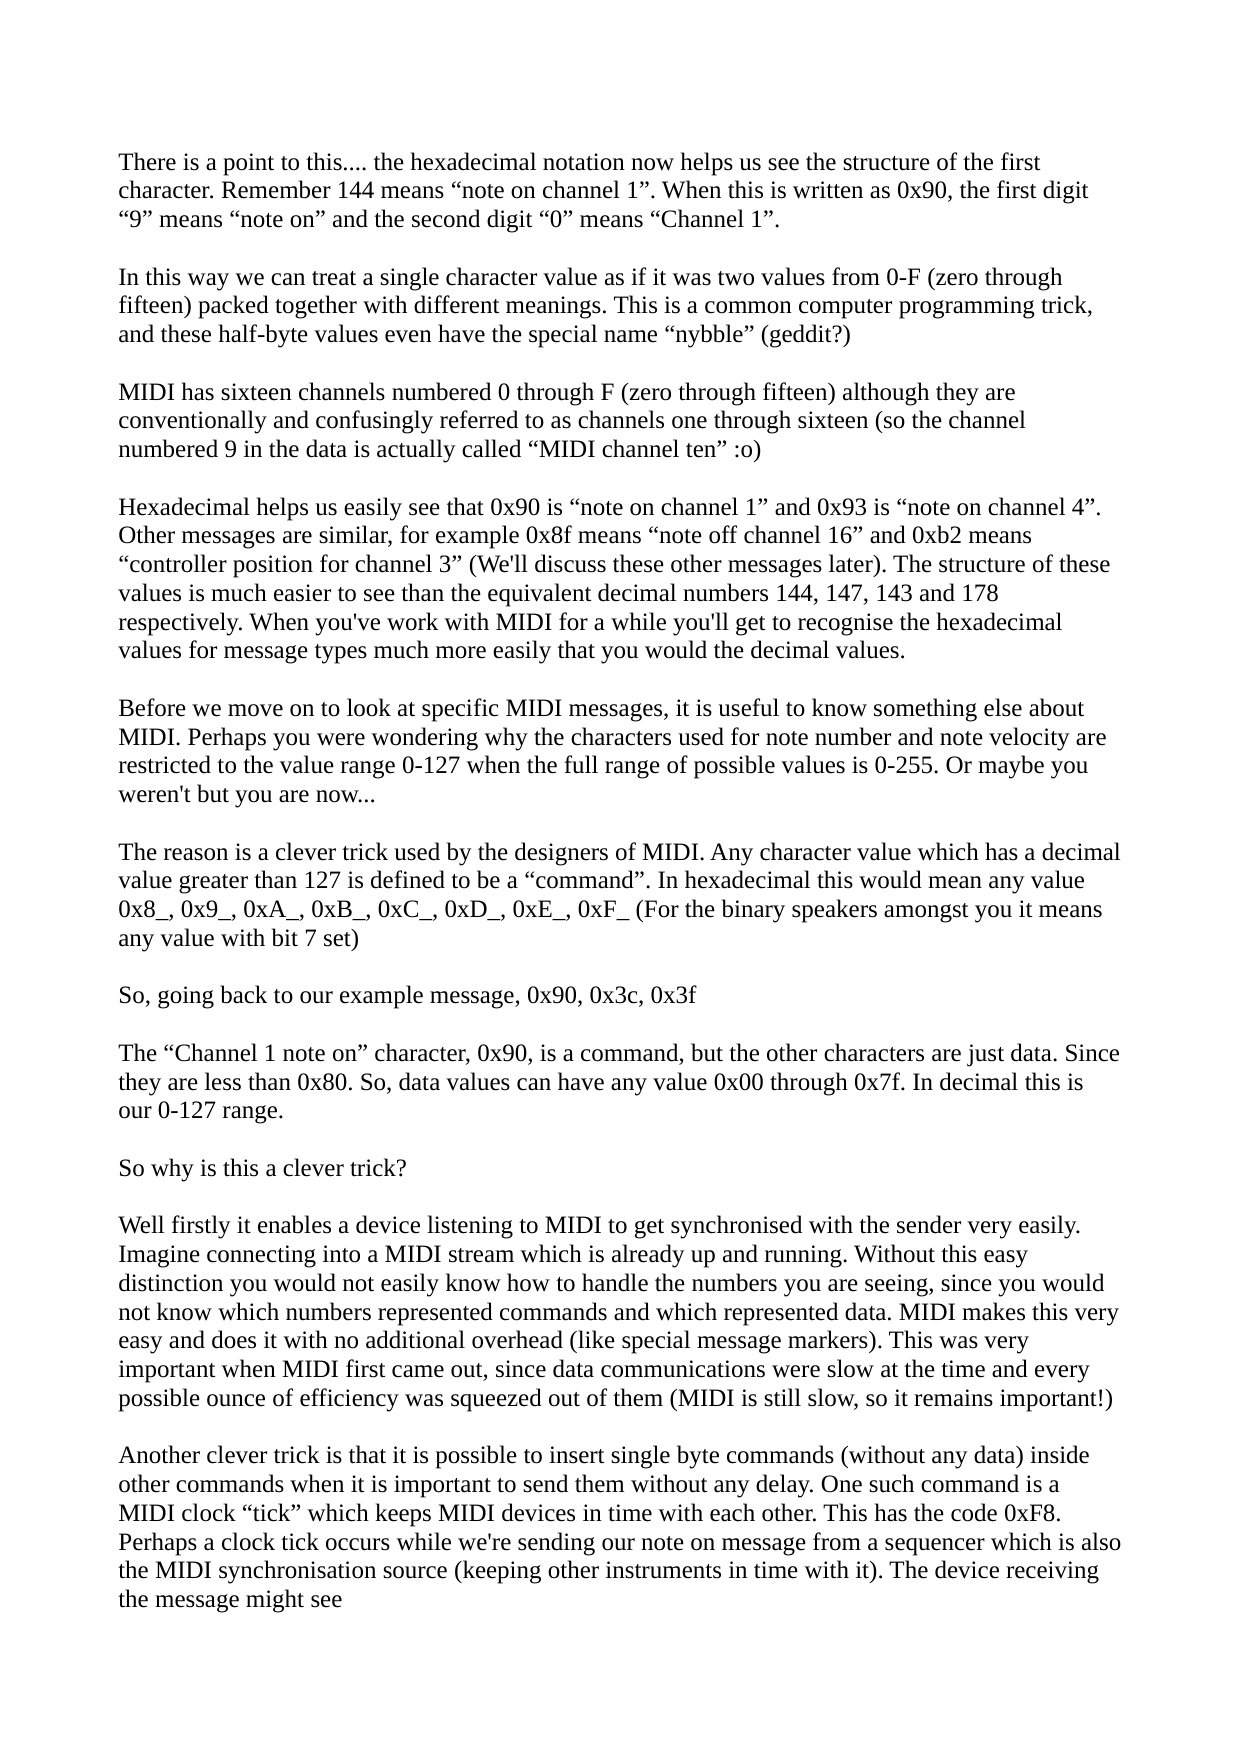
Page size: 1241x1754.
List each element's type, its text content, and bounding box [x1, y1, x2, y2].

text So, going back to our example message, 0x90, 0x3c, 0x3f [118, 981, 1122, 1009]
text So why is this a clever trick? [118, 1153, 1122, 1182]
text MIDI has sixteen channels numbered 0 through F (zero through fifteen) although they are conventionally and confusingly referred to as channels one through sixteen (so the channel numbered 9 in the data is actually called “MIDI channel ten” :o) [118, 377, 1122, 463]
text Before we move on to look at specific MIDI messages, it is useful to know something else about MIDI. Perhaps you were wondering why the characters used for note number and note velocity are restricted to the value range 0-127 when the full range of possible values is 0-255. Or maybe you weren't but you are now... [118, 693, 1122, 808]
text The “Channel 1 note on” character, 0x90, is a command, but the other characters are just data. Since they are less than 0x80. So, data values can have any value 0x00 through 0x7f. In decimal this is our 0-127 range. [118, 1038, 1122, 1124]
text There is a point to this.... the hexadecimal notation now helps us see the structure of the first character. Remember 144 means “note on channel 1”. When this is written as 0x90, the first digit “9” means “note on” and the second digit “0” means “Channel 1”. [118, 147, 1122, 233]
text The reason is a clever trick used by the designers of MIDI. Any character value which has a decimal value greater than 127 is defined to be a “command”. In hexadecimal this would mean any value 0x8_, 0x9_, 0xA_, 0xB_, 0xC_, 0xD_, 0xE_, 0xF_ (For the binary speakers amongst you it means any value with bit 7 set) [118, 837, 1122, 952]
text Well firstly it enables a device listening to MIDI to get synchronised with the sender very easily. Imagine connecting into a MIDI stream which is already up and running. Without this easy distinction you would not easily know how to handle the numbers you are seeing, since you would not know which numbers represented commands and which represented data. MIDI makes this very easy and does it with no additional overhead (like special message markers). This was very important when MIDI first came out, since data communications were slow at the time and every possible ounce of efficiency was squeezed out of them (MIDI is still slow, so it remains important!) [118, 1211, 1122, 1412]
text Hexadecimal helps us easily see that 0x90 is “note on channel 1” and 0x93 is “note on channel 4”. Other messages are similar, for example 0x8f means “note off channel 16” and 0xb2 means “controller position for channel 3” (We'll discuss these other messages later). The structure of these values is much easier to see than the equivalent decimal numbers 144, 147, 143 and 178 respectively. When you've work with MIDI for a while you'll get to recognise the hexadecimal values for message types much more easily that you would the decimal values. [118, 492, 1122, 664]
text Another clever trick is that it is possible to insert single byte commands (without any data) inside other commands when it is important to send them without any delay. One such command is a MIDI clock “tick” which keeps MIDI devices in time with each other. This has the code 0xF8. Perhaps a clock tick occurs while we're sending our note on message from a sequencer which is also the MIDI synchronisation source (keeping other instruments in time with it). The device receiving the message might see [118, 1441, 1122, 1613]
text In this way we can treat a single character value as if it was two values from 0-F (zero through fifteen) packed together with different meanings. This is a common computer programming trick, and these half-byte values even have the special name “nybble” (geddit?) [118, 262, 1122, 348]
